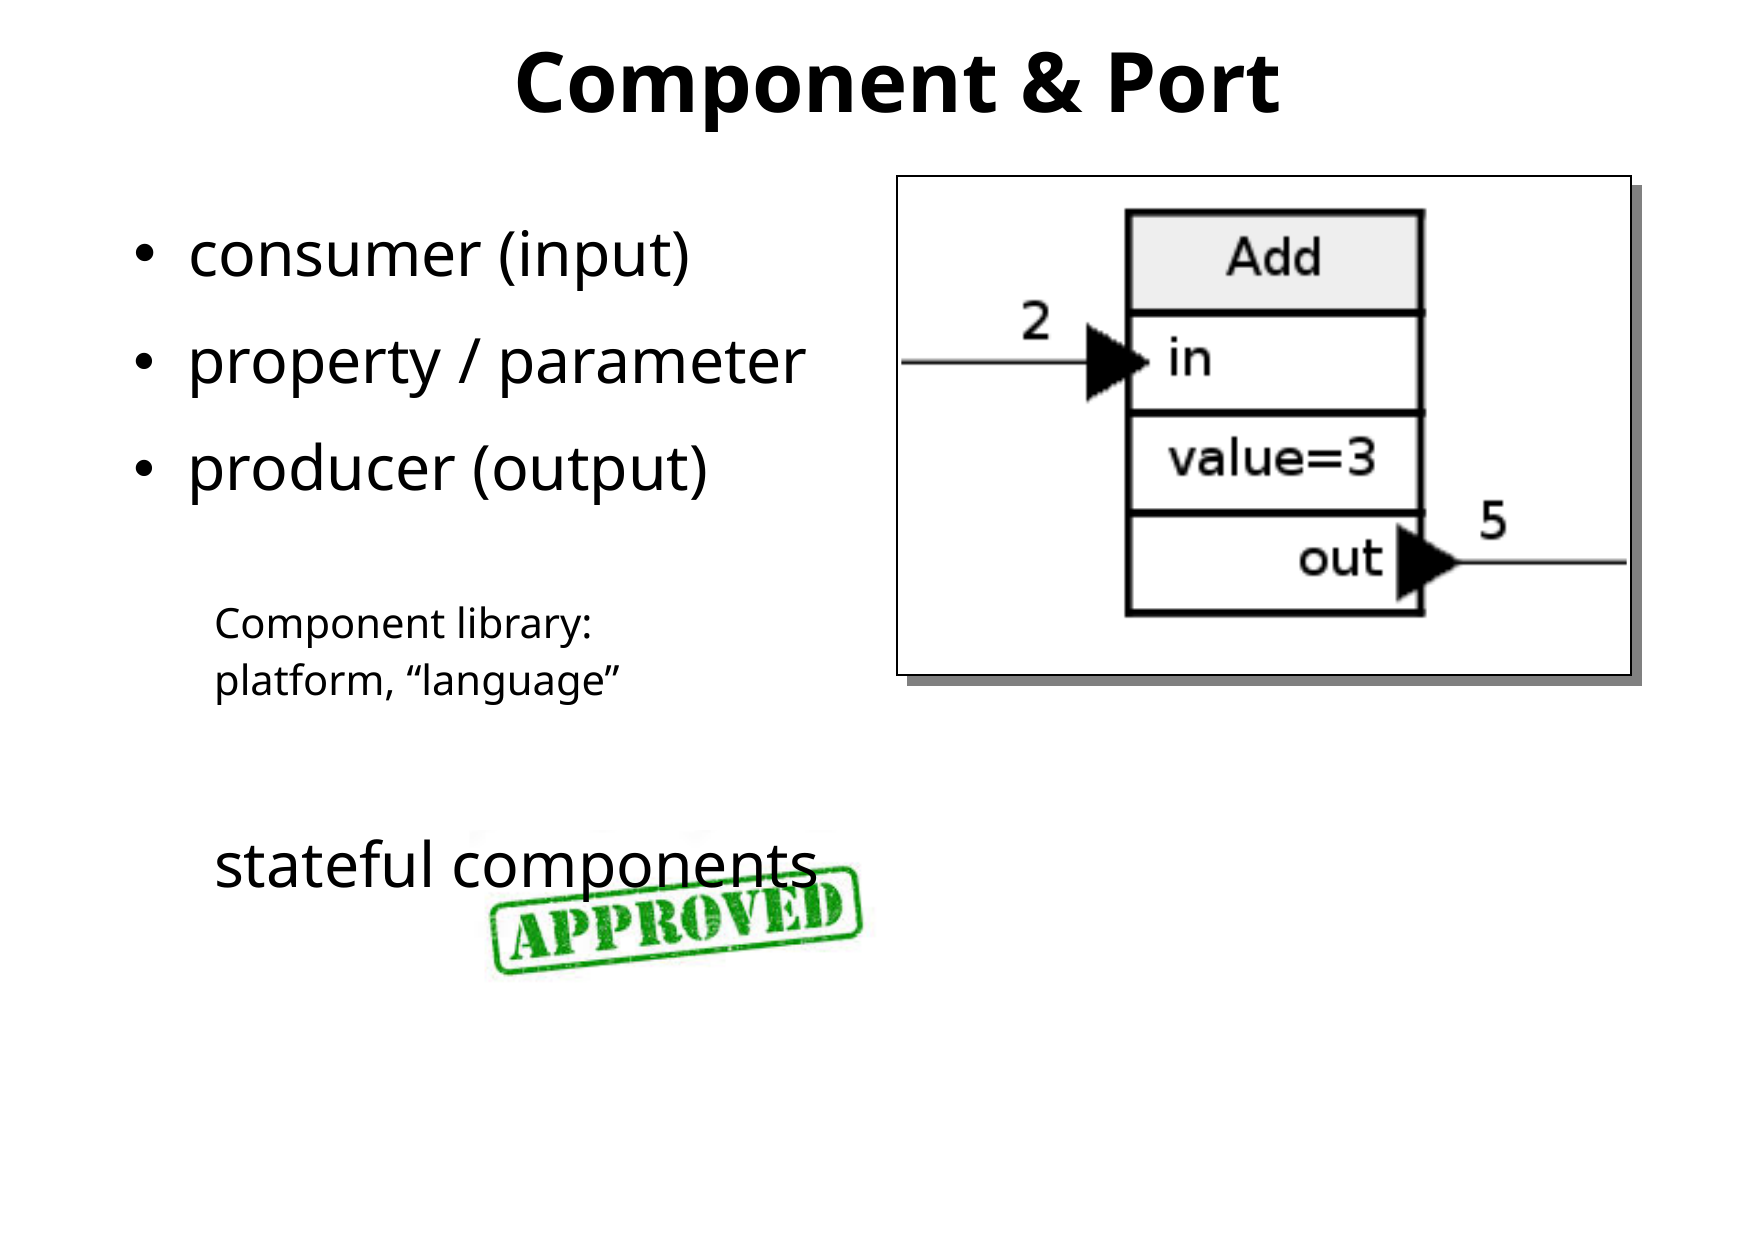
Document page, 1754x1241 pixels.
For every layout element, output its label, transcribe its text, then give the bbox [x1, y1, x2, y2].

list consumer (input) [133, 205, 896, 296]
list producer (output) [133, 423, 896, 508]
text [1642, 594, 1699, 650]
text Component & Port [96, 23, 1699, 137]
list [1642, 423, 1699, 508]
text Component library: [96, 594, 896, 650]
list [1642, 205, 1699, 296]
text stateful components [96, 821, 1699, 906]
picture [464, 830, 891, 1007]
picture [901, 180, 1627, 671]
list property / parameter [133, 317, 896, 402]
list [1642, 317, 1699, 402]
text platform, “language” [96, 650, 1699, 707]
